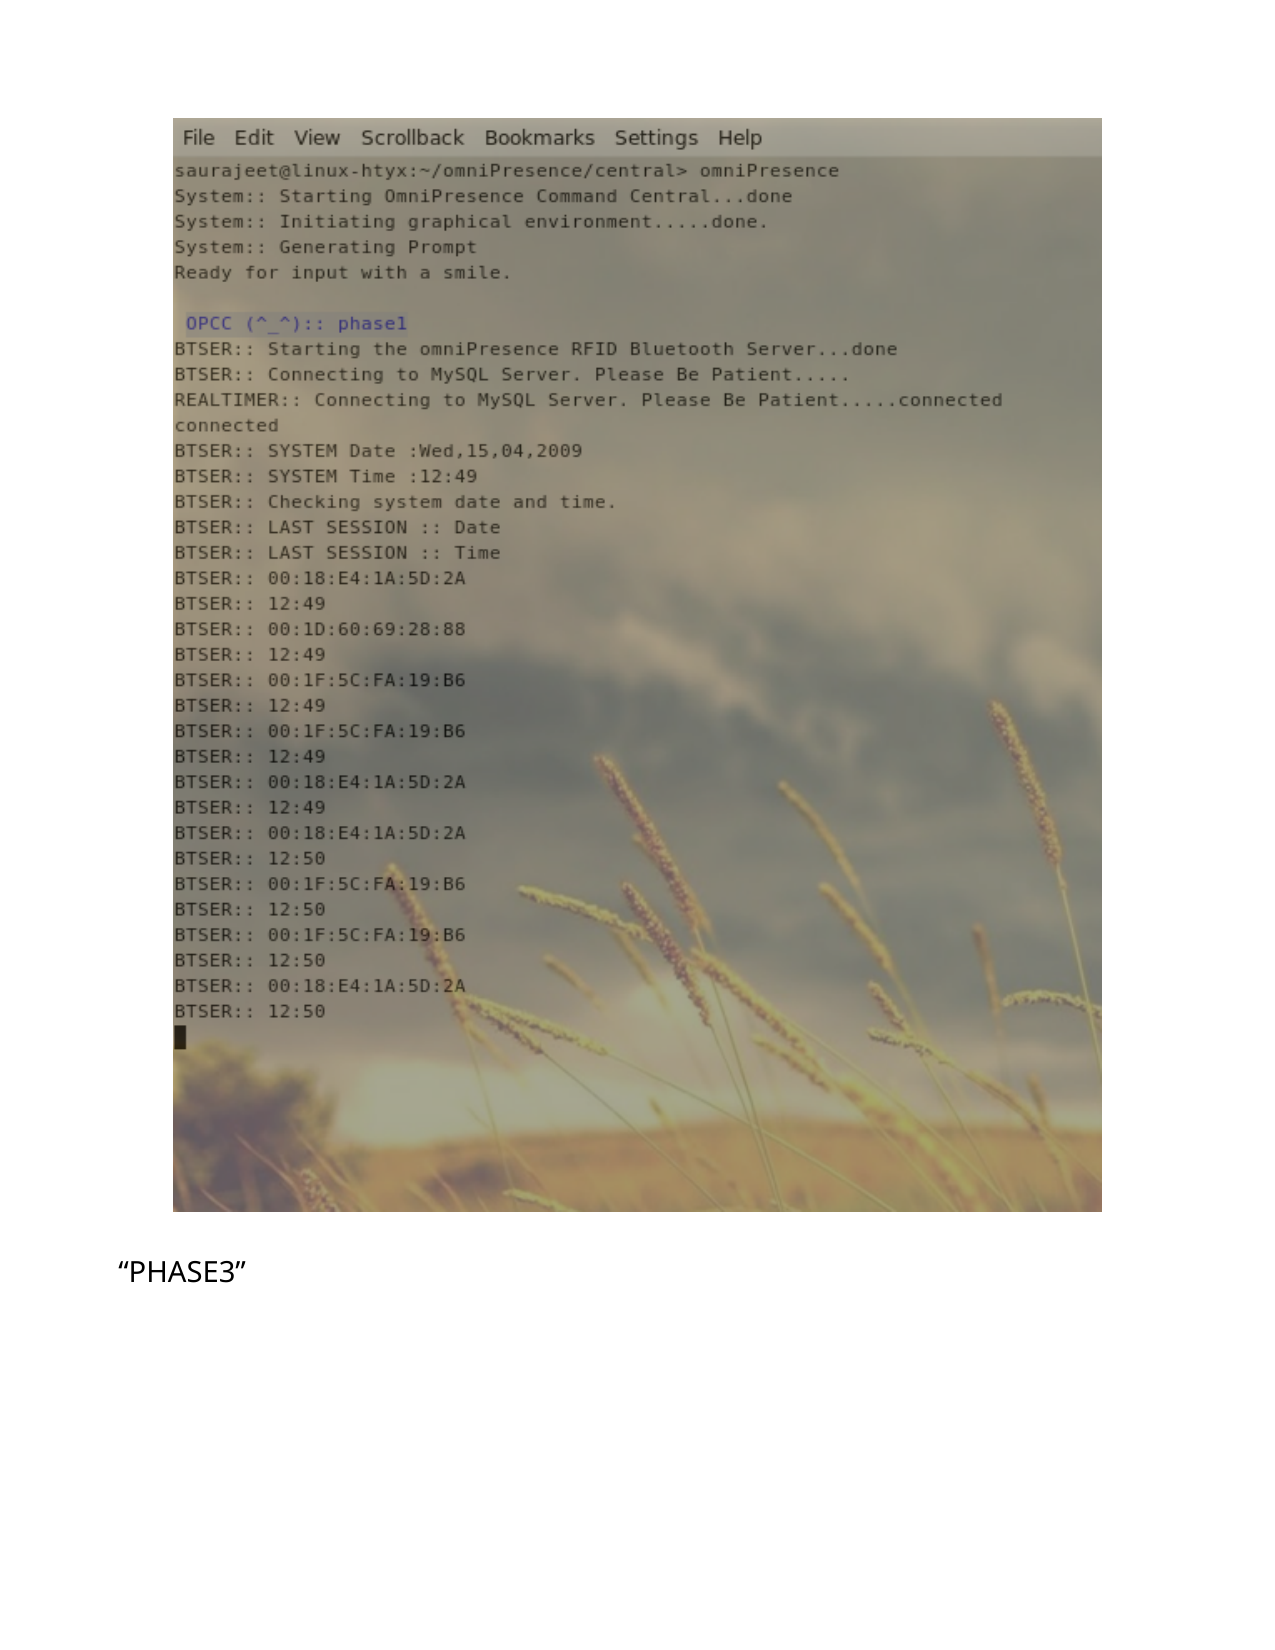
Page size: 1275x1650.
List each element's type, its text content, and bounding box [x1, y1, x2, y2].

picture [173, 118, 1102, 1212]
text “PHASE3” [118, 1252, 1157, 1291]
